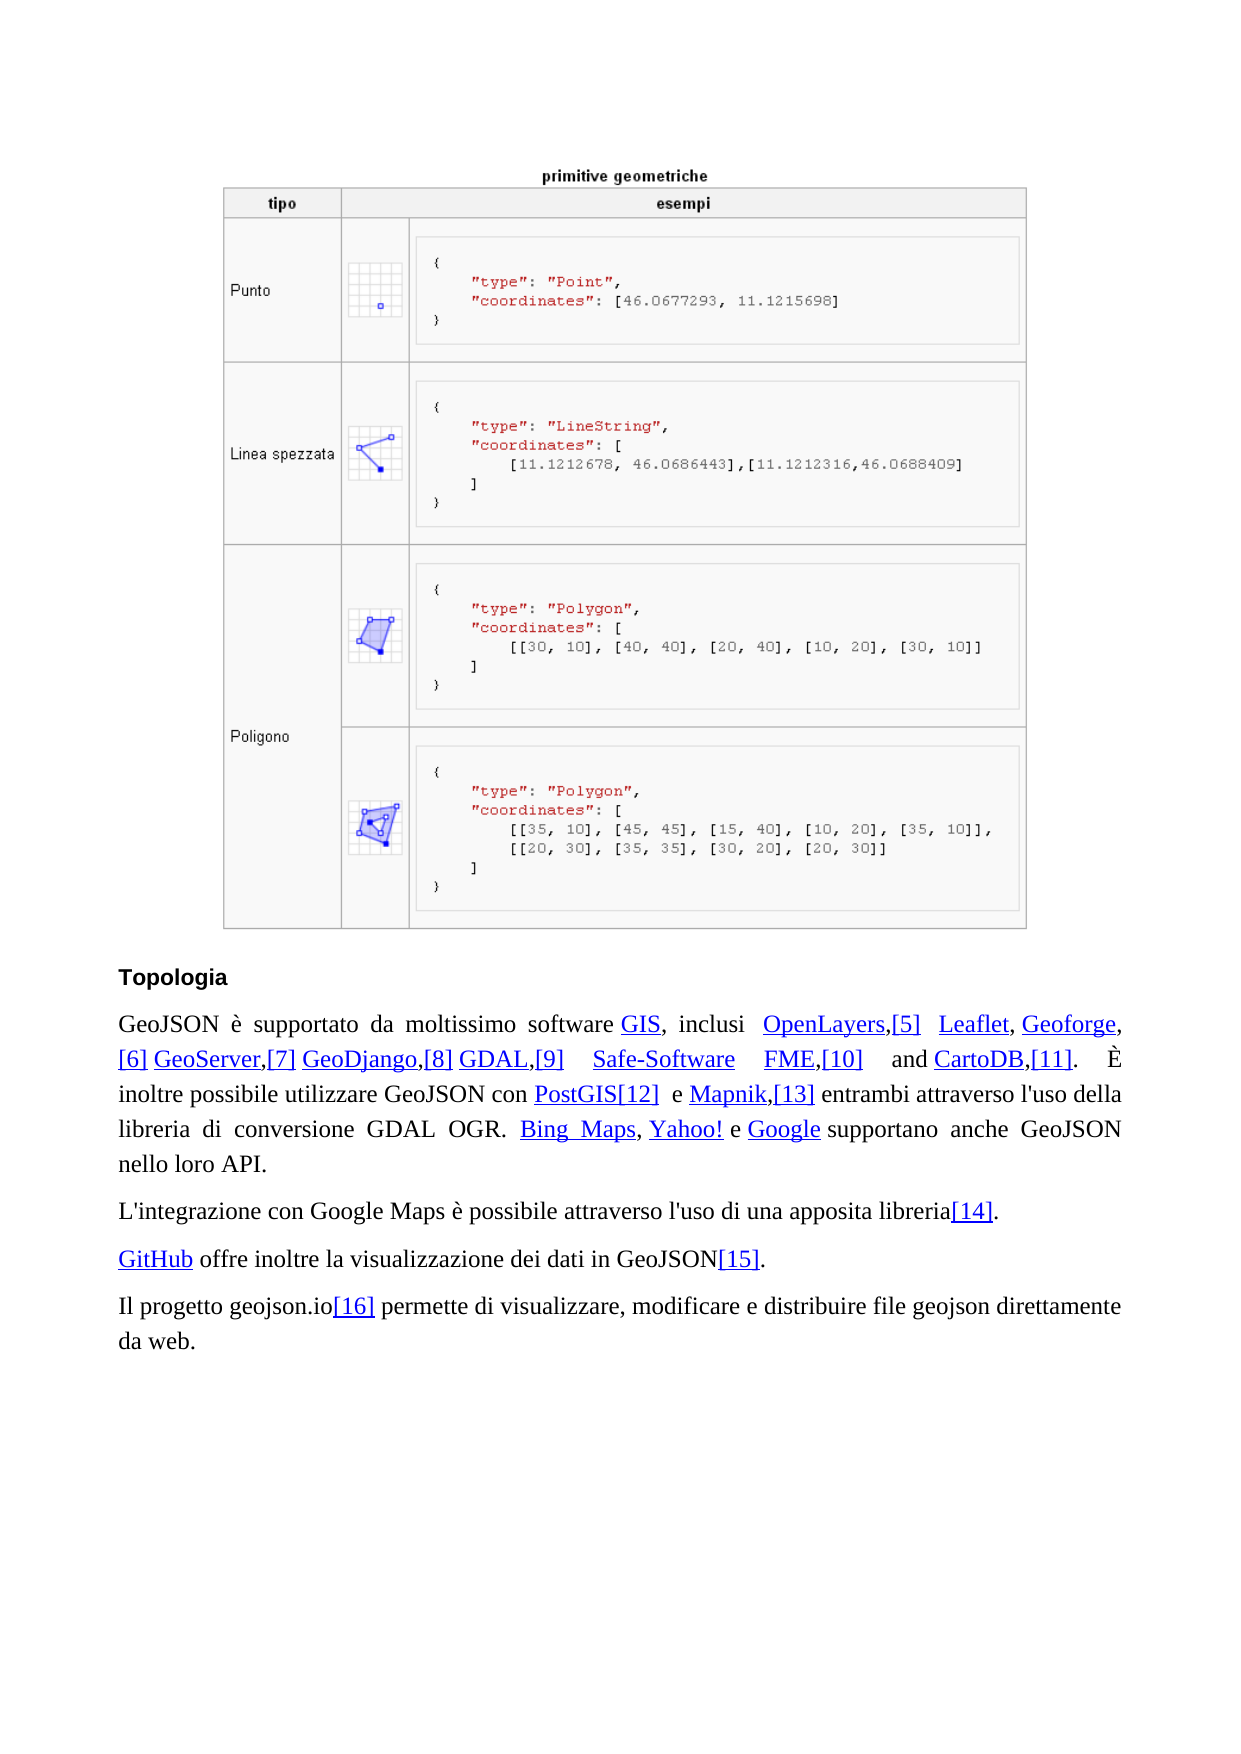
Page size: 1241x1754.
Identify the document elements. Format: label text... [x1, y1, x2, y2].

text L'integrazione con Google Maps è possibile attraverso l'uso di una apposita libreria[14]. [118, 1190, 1122, 1225]
text GitHub offre inoltre la visualizzazione dei dati in GeoJSON[15]. [118, 1238, 1122, 1273]
subtitle Topologia [118, 964, 1122, 990]
text Il progetto geojson.io[16] permette di visualizzare, modificare e distribuire file geojson direttamente da web. [118, 1285, 1122, 1355]
picture [198, 147, 1042, 939]
text GeoJSON è supportato da moltissimo software GIS, inclusi OpenLayers,[5] Leaflet, Geoforge,[6] GeoServer,[7] GeoDjango,[8] GDAL,[9] Safe-Software FME,[10] and CartoDB,[11]. È inoltre possibile utilizzare GeoJSON con PostGIS[12] e Mapnik,[13] entrambi attraverso l'uso della libreria di conversione GDAL OGR. Bing Maps, Yahoo! e Google supportano anche GeoJSON nello loro API. [118, 1003, 1122, 1178]
